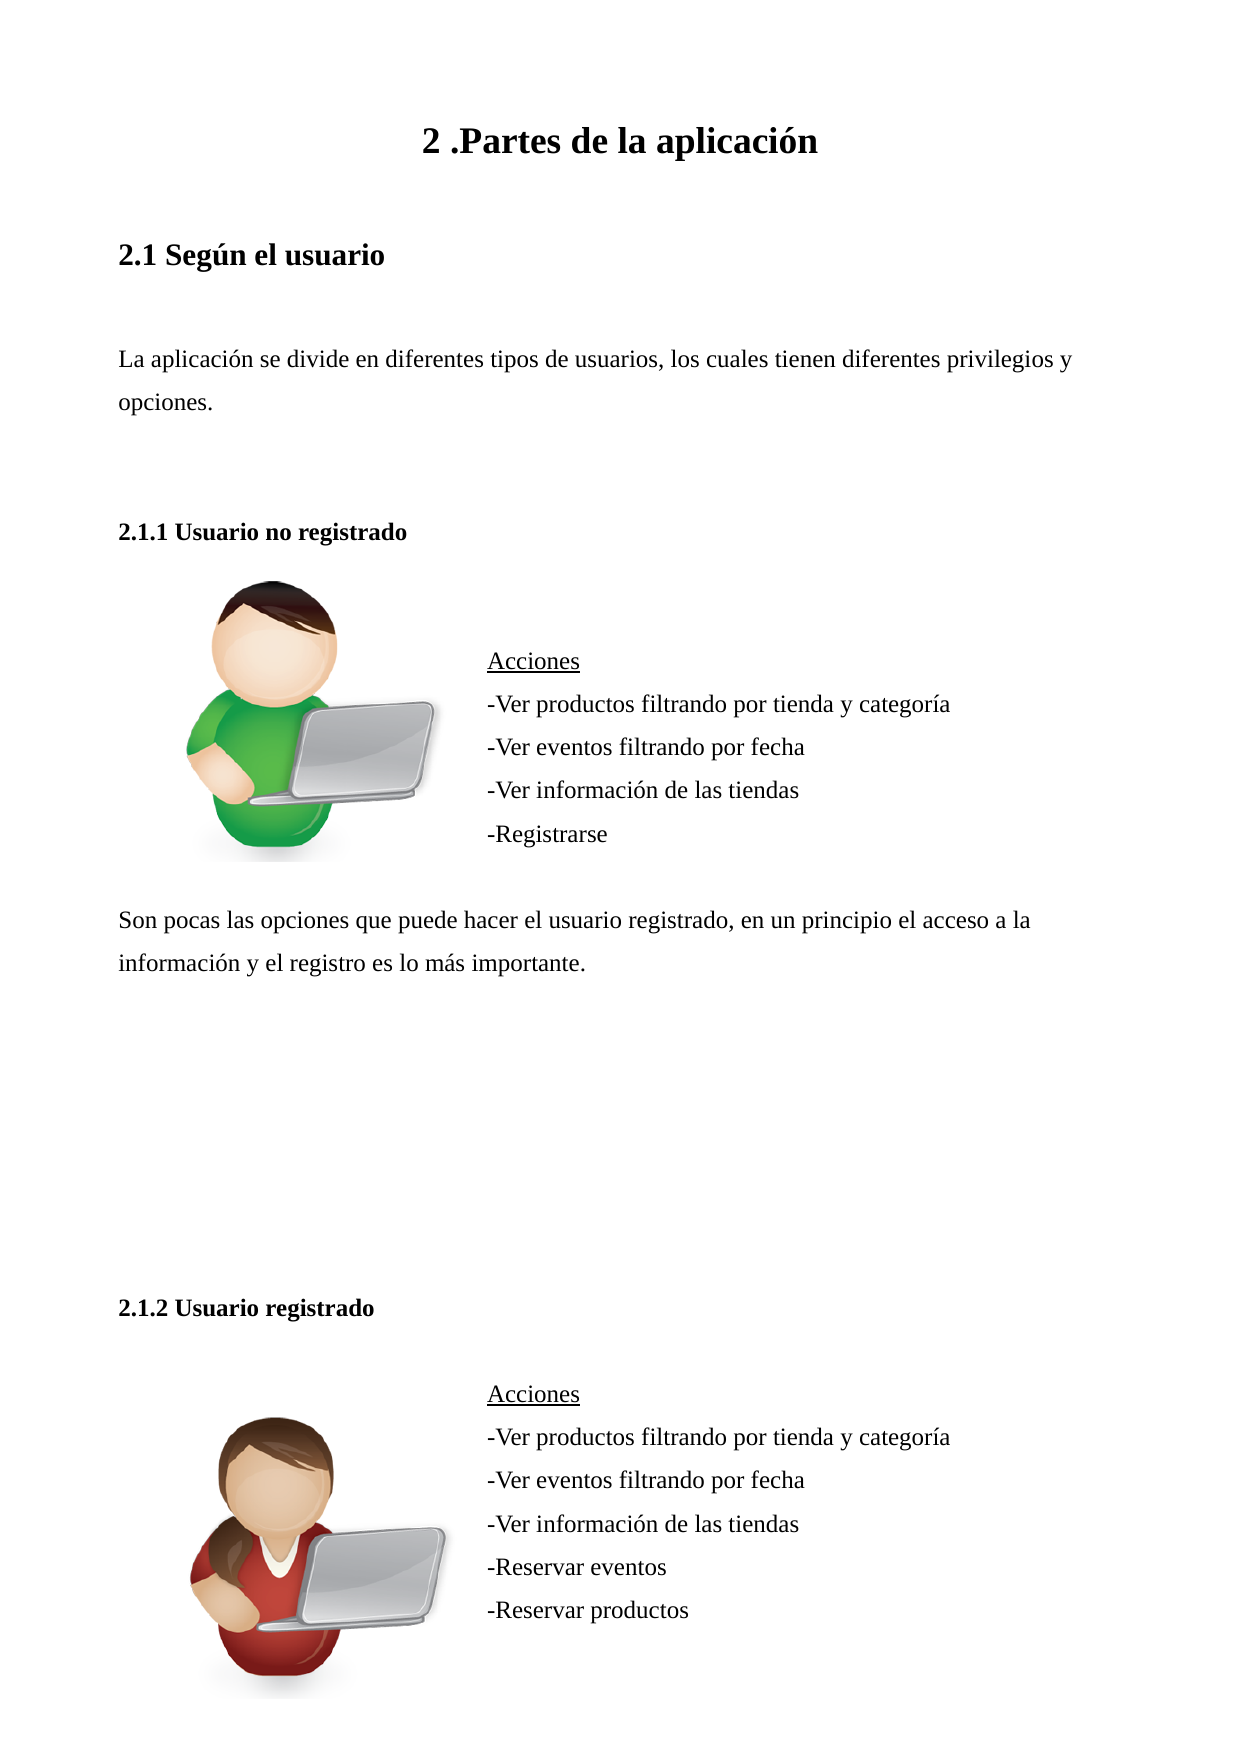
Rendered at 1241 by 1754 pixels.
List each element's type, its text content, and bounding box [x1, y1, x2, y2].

text La aplicación se divide en diferentes tipos de usuarios, los cuales tienen diferentes privilegios y opciones. [118, 344, 1122, 416]
text [118, 819, 174, 847]
text -Reservar productos [464, 1595, 1122, 1624]
text [118, 1466, 166, 1494]
text [118, 689, 174, 718]
text -Ver productos filtrando por tienda y categoría [464, 1422, 1122, 1451]
text [118, 776, 174, 804]
picture [174, 564, 449, 862]
text [118, 1595, 166, 1624]
text [118, 646, 174, 675]
text -Ver información de las tiendas [449, 776, 1122, 804]
text 2.1.2 Usuario registrado [118, 1293, 1122, 1322]
text -Reservar eventos [464, 1552, 1122, 1581]
text -Ver información de las tiendas [464, 1509, 1122, 1537]
text 2.1 Según el usuario [118, 237, 1122, 273]
text [118, 1422, 166, 1451]
text [118, 732, 174, 761]
text 2.1.1 Usuario no registrado [118, 517, 1122, 546]
text [118, 1552, 166, 1581]
text Son pocas las opciones que puede hacer el usuario registrado, en un principio el acceso a la información y el registro es lo más importante. [118, 905, 1122, 977]
text Acciones [449, 646, 1122, 675]
text [118, 1509, 166, 1537]
text Acciones [118, 1379, 1122, 1408]
text -Registrarse [449, 819, 1122, 847]
text -Ver productos filtrando por tienda y categoría [449, 689, 1122, 718]
text -Ver eventos filtrando por fecha [464, 1466, 1122, 1494]
picture [166, 1400, 464, 1699]
text 2 .Partes de la aplicación [118, 118, 1122, 161]
text -Ver eventos filtrando por fecha [449, 732, 1122, 761]
